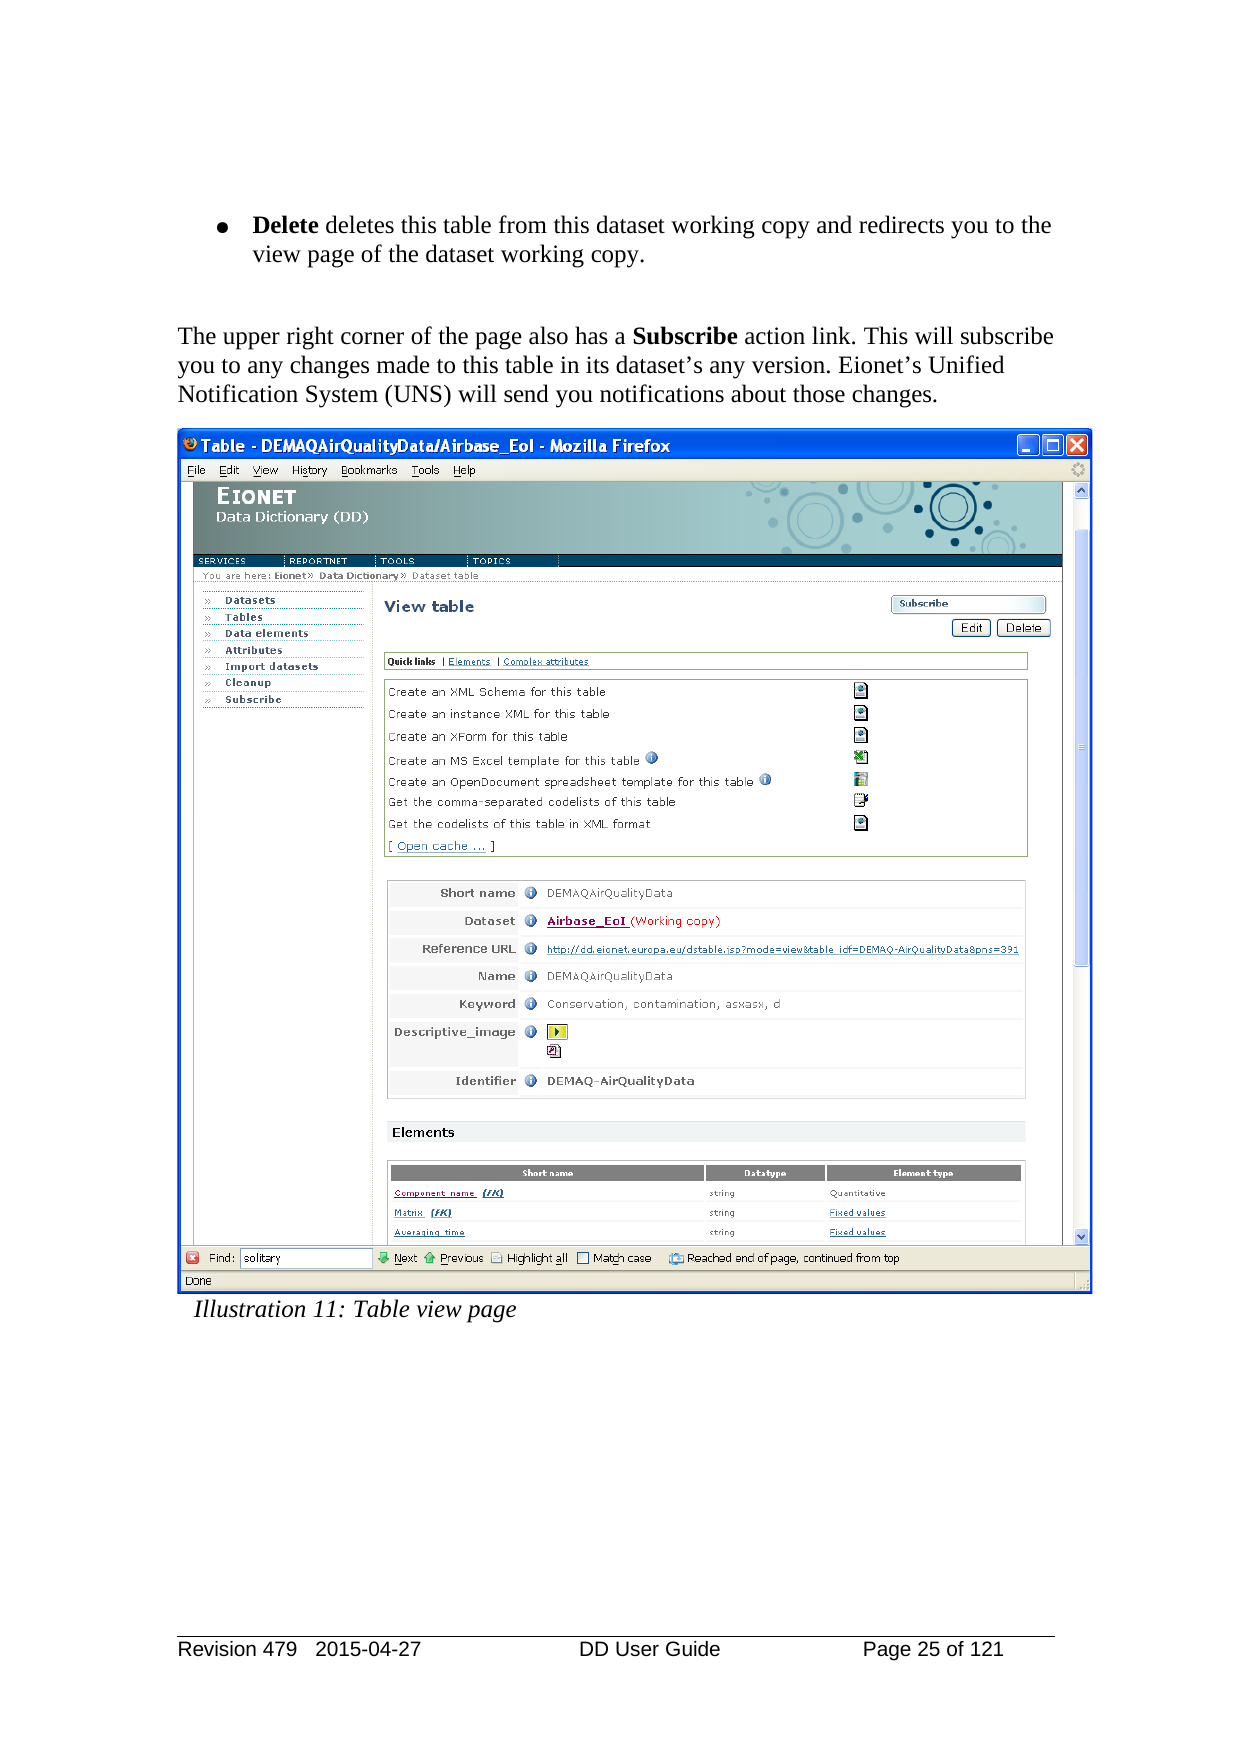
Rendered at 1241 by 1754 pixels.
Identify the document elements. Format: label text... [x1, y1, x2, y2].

picture [177, 428, 1093, 1294]
text Illustration 11: Table view page [194, 1294, 1076, 1323]
text The upper right corner of the page also has a Subscribe action link. This will subscribe you to any changes made to this table in its dataset’s any version. Eionet’s Unified Notification System (UNS) will send you notifications about those changes. [177, 321, 1092, 408]
list Delete deletes this table from this dataset working copy and redirects you to the view page of the dataset working copy. [215, 210, 1092, 268]
